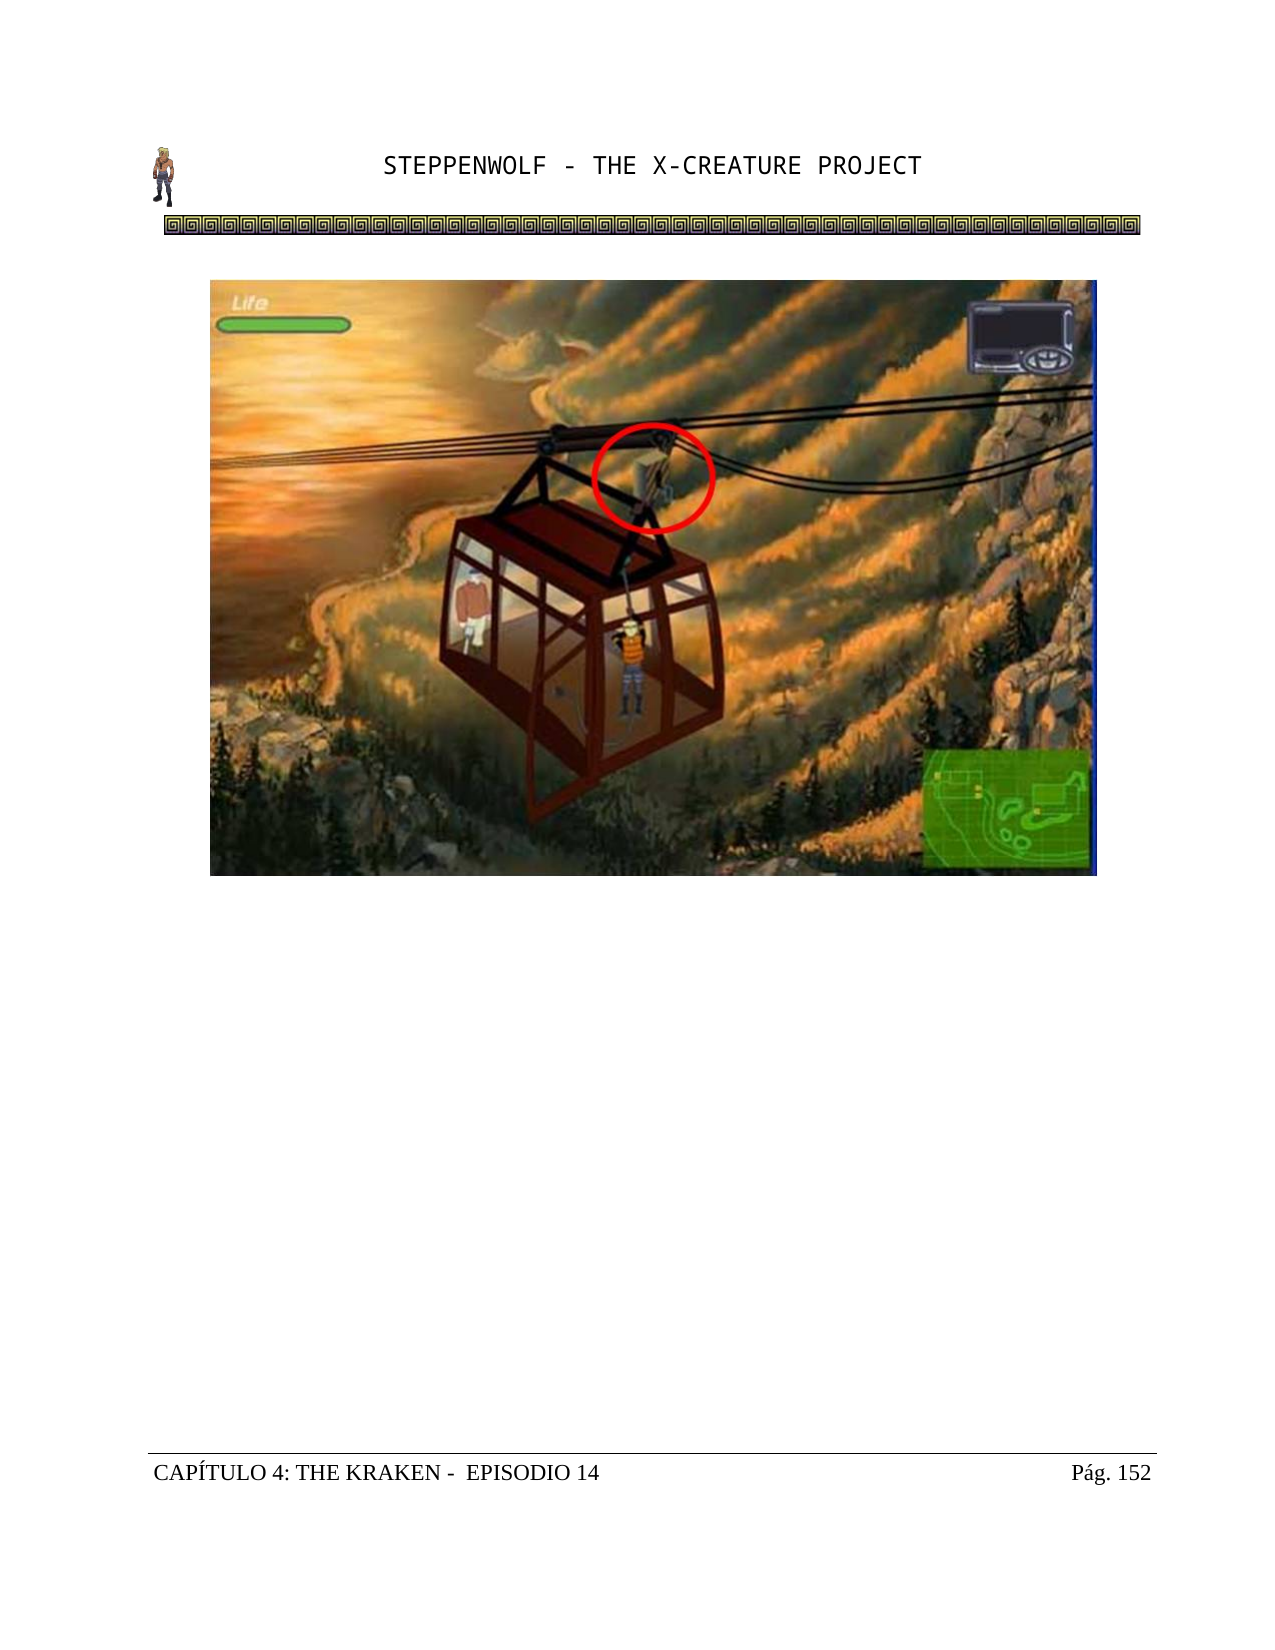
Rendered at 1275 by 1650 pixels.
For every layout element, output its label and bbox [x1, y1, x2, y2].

picture [164, 215, 1141, 235]
picture [209, 279, 1098, 877]
picture [147, 147, 181, 207]
